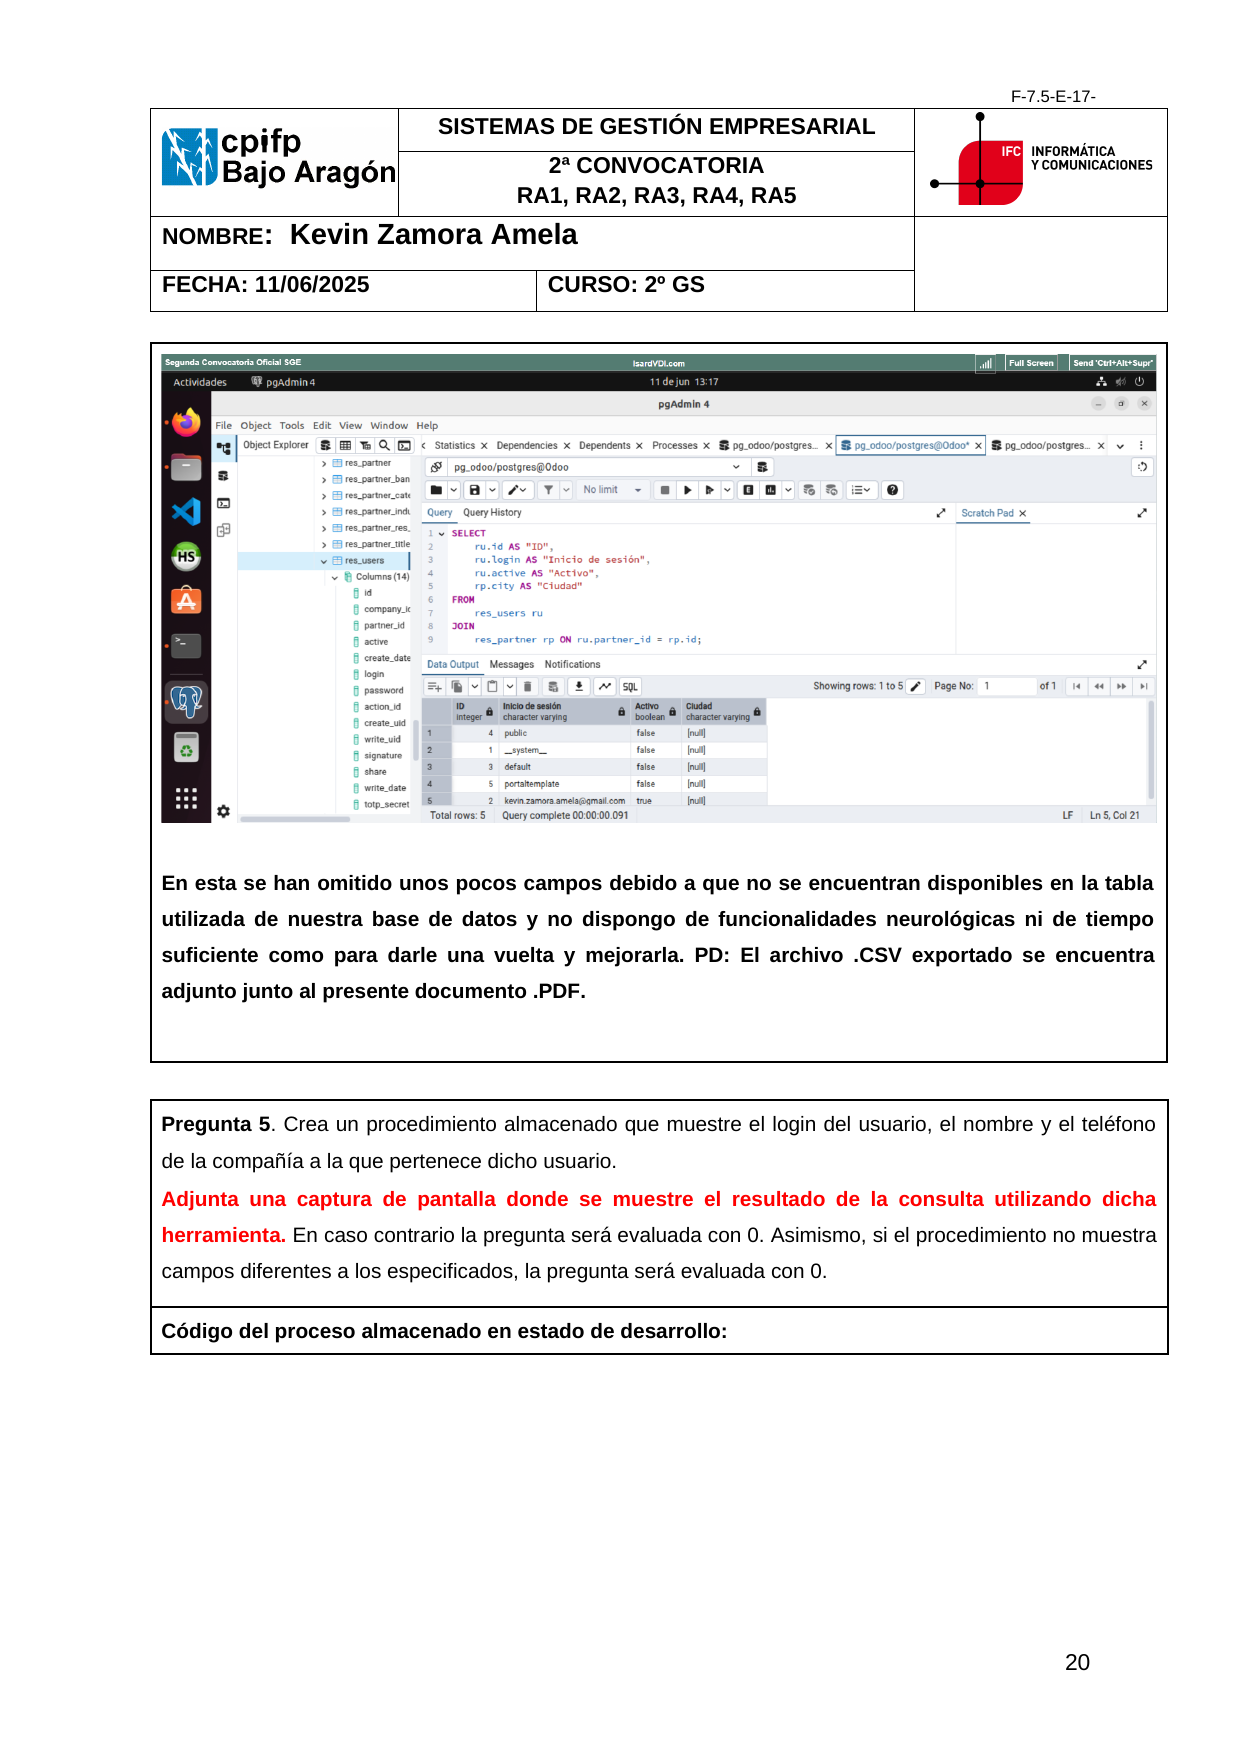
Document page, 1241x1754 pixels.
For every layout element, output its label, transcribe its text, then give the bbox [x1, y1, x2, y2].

table_cell Código del proceso almacenado en estado de desarrollo: [152, 1308, 1167, 1353]
picture [930, 112, 1153, 205]
picture [161, 127, 397, 190]
table_cell En esta se han omitido unos pocos campos debido a que no se encuentran disponibles en la tabla utilizada de nuestra base de datos y no dispongo de funcionalidades neurológicas ni de tiempo suficiente como para darle una vuelta y mejorarla. PD: El archivo .CSV exportado se encuentra adjunto junto al presente documento .PDF. [152, 344, 1166, 1061]
picture [161, 354, 1157, 823]
table_header Pregunta 5. Crea un procedimiento almacenado que muestre el login del usuario, el nombre y el teléfono de la compañía a la que pertenece dicho usuario. Adjunta una captura de pantalla donde se muestre el resultado de la consulta utilizando dicha herramienta. En caso contrario la pregunta será evaluada con 0. Asimismo, si el procedimiento no muestra campos diferentes a los especificados, la pregunta será evaluada con 0. [152, 1101, 1167, 1306]
